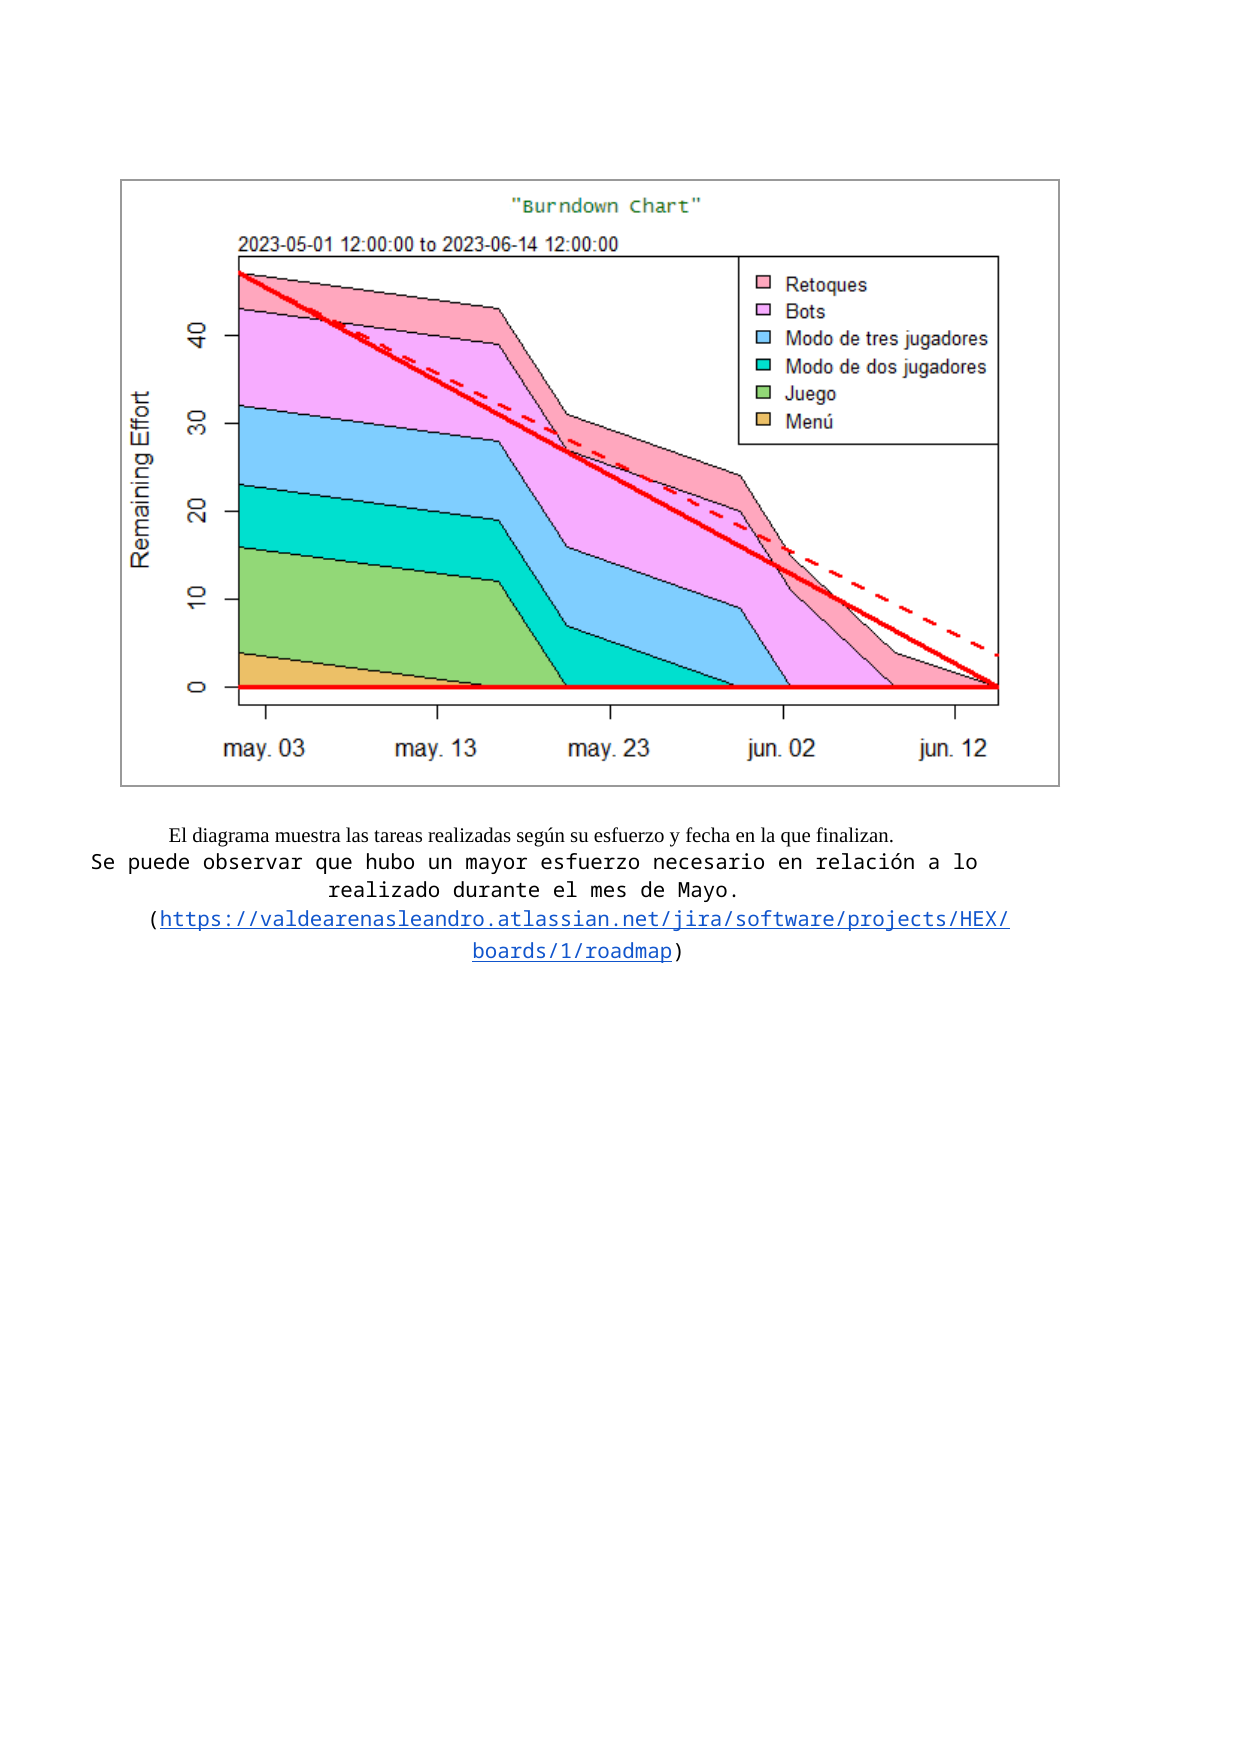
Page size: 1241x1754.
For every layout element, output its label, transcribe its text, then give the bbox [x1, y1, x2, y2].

text (https://valdearenasleandro.atlassian.net/jira/software/projects/HEX/boards/1/roadmap) [118, 904, 1038, 965]
picture [122, 181, 1058, 785]
text El diagrama muestra las tareas realizadas según su esfuerzo y fecha en la que finalizan. [29, 823, 1038, 847]
text Se puede observar que hubo un mayor esfuerzo necesario en relación a lo realizado durante el mes de Mayo. [29, 847, 1038, 904]
